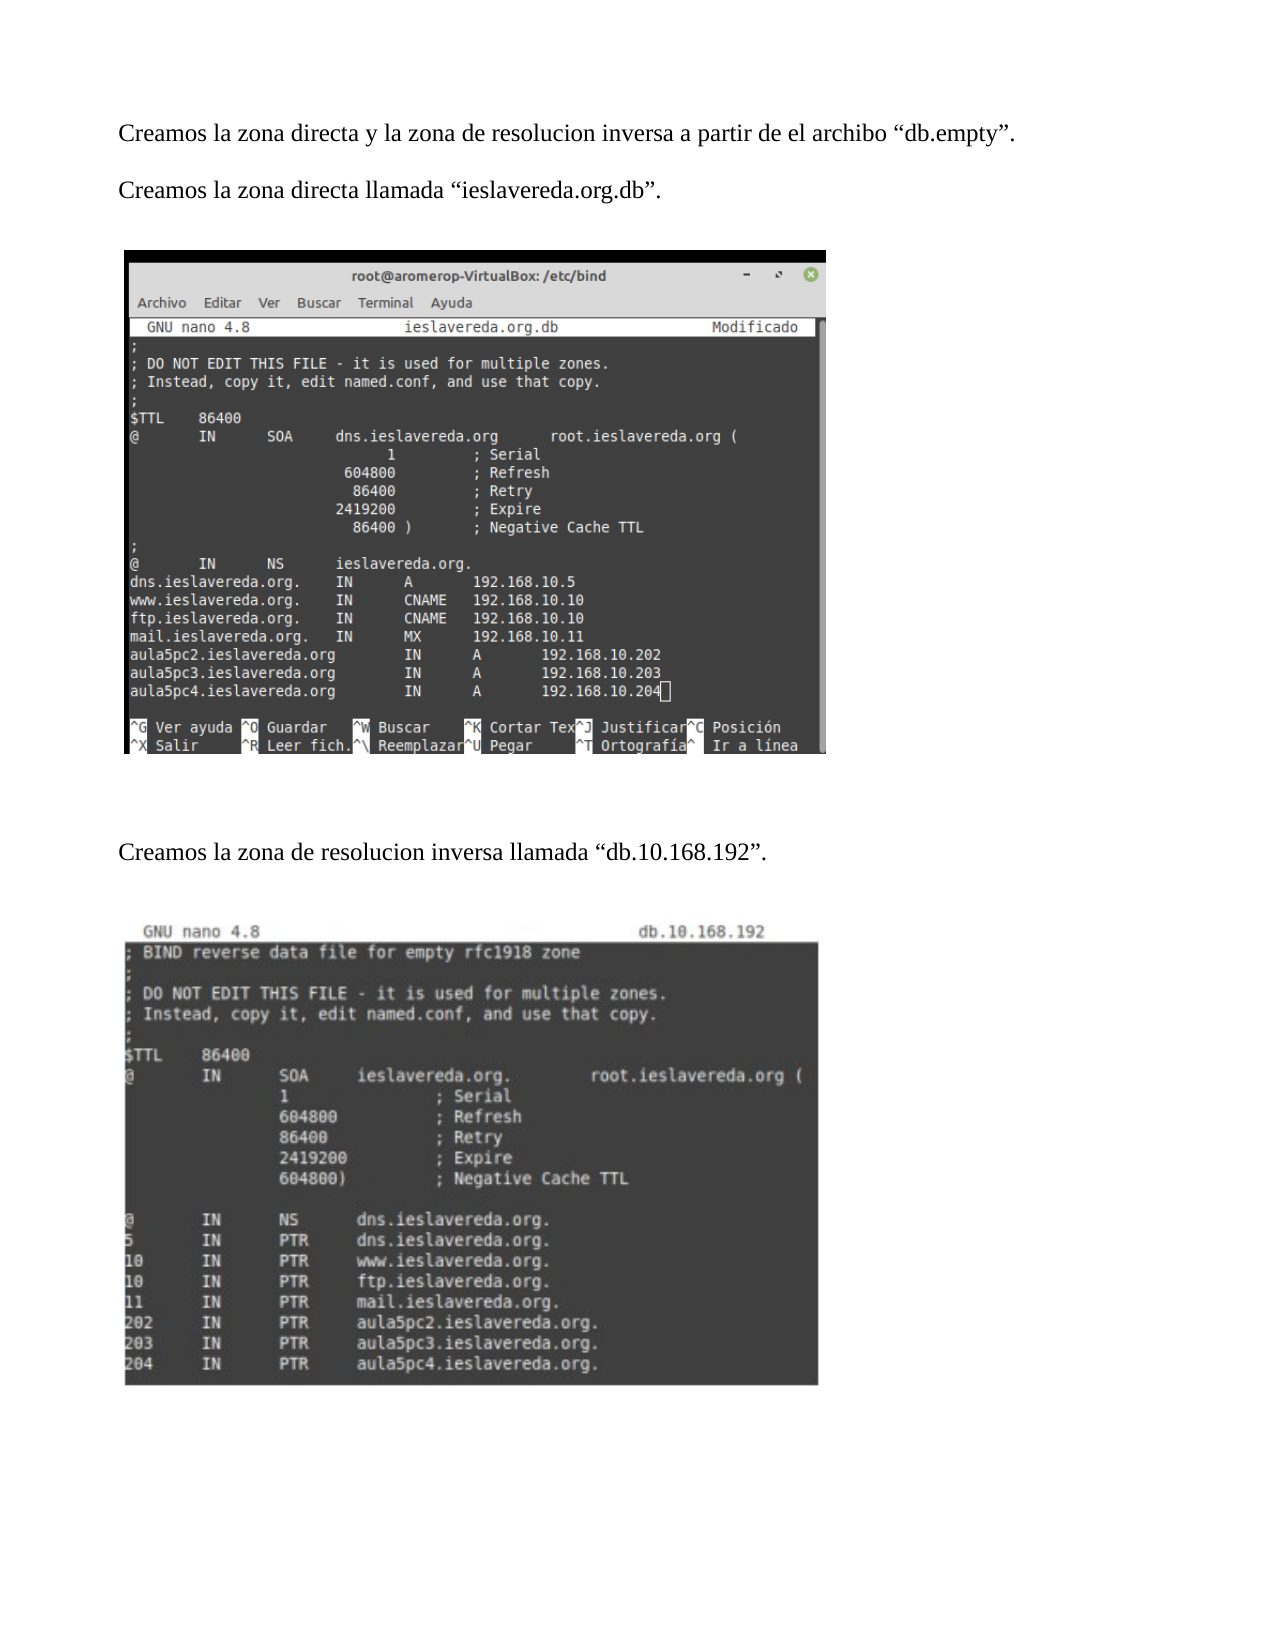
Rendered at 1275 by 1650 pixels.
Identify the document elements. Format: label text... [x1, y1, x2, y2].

text Creamos la zona de resolucion inversa llamada “db.10.168.192”. [118, 837, 1157, 866]
text Creamos la zona directa llamada “ieslavereda.org.db”. [118, 176, 1157, 204]
text Creamos la zona directa y la zona de resolucion inversa a partir de el archibo “db.empty”. [118, 118, 1157, 147]
picture [122, 925, 822, 1389]
picture [233, 250, 711, 754]
